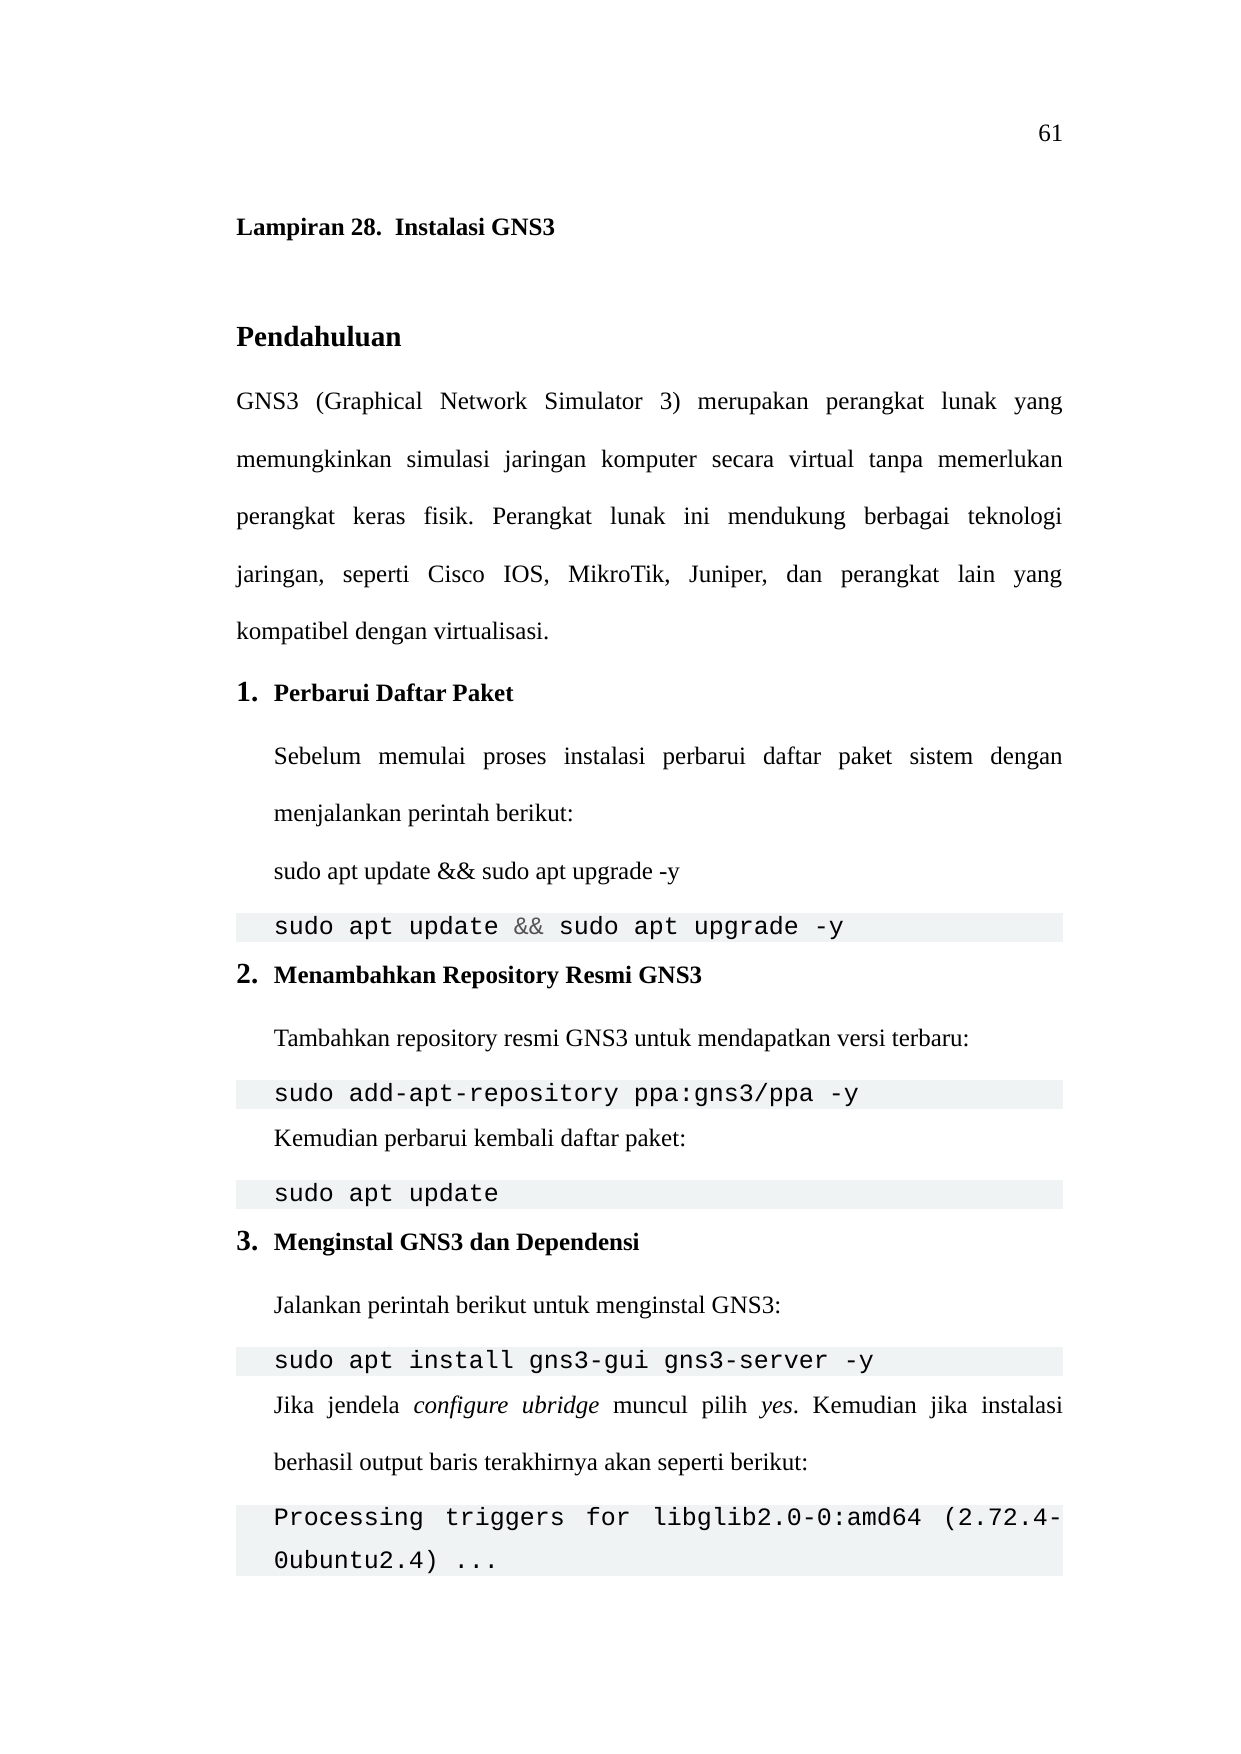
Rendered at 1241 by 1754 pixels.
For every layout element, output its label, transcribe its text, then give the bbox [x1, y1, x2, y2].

list Menambahkan Repository Resmi GNS3 [236, 956, 1063, 989]
list Perbarui Daftar Paket [236, 674, 1063, 707]
list Menginstal GNS3 dan Dependensi [236, 1223, 1063, 1256]
text Pendahuluan [236, 319, 1063, 353]
list sudo apt update [236, 1180, 1063, 1209]
list sudo add-apt-repository ppa:gns3/ppa -y [236, 1080, 1063, 1109]
list Kemudian perbarui kembali daftar paket: [236, 1123, 1063, 1152]
list Jika jendela configure ubridge muncul pilih yes. Kemudian jika instalasi berhasil output baris terakhirnya akan seperti berikut: [236, 1390, 1063, 1476]
list Instalasi GNS3 [236, 212, 1063, 241]
list sudo apt install gns3-gui gns3-server -y [236, 1347, 1063, 1376]
list Jalankan perintah berikut untuk menginstal GNS3: [236, 1290, 1063, 1319]
list sudo apt update && sudo apt upgrade -y [236, 856, 1063, 884]
list Tambahkan repository resmi GNS3 untuk mendapatkan versi terbaru: [236, 1023, 1063, 1052]
list sudo apt update && sudo apt upgrade -y [236, 913, 1063, 942]
list Sebelum memulai proses instalasi perbarui daftar paket sistem dengan menjalankan perintah berikut: [236, 741, 1063, 827]
list Processing triggers for libglib2.0-0:amd64 (2.72.4-0ubuntu2.4) ... [236, 1505, 1063, 1576]
text GNS3 (Graphical Network Simulator 3) merupakan perangkat lunak yang memungkinkan simulasi jaringan komputer secara virtual tanpa memerlukan perangkat keras fisik. Perangkat lunak ini mendukung berbagai teknologi jaringan, seperti Cisco IOS, MikroTik, Juniper, dan perangkat lain yang kompatibel dengan virtualisasi. [236, 386, 1063, 645]
